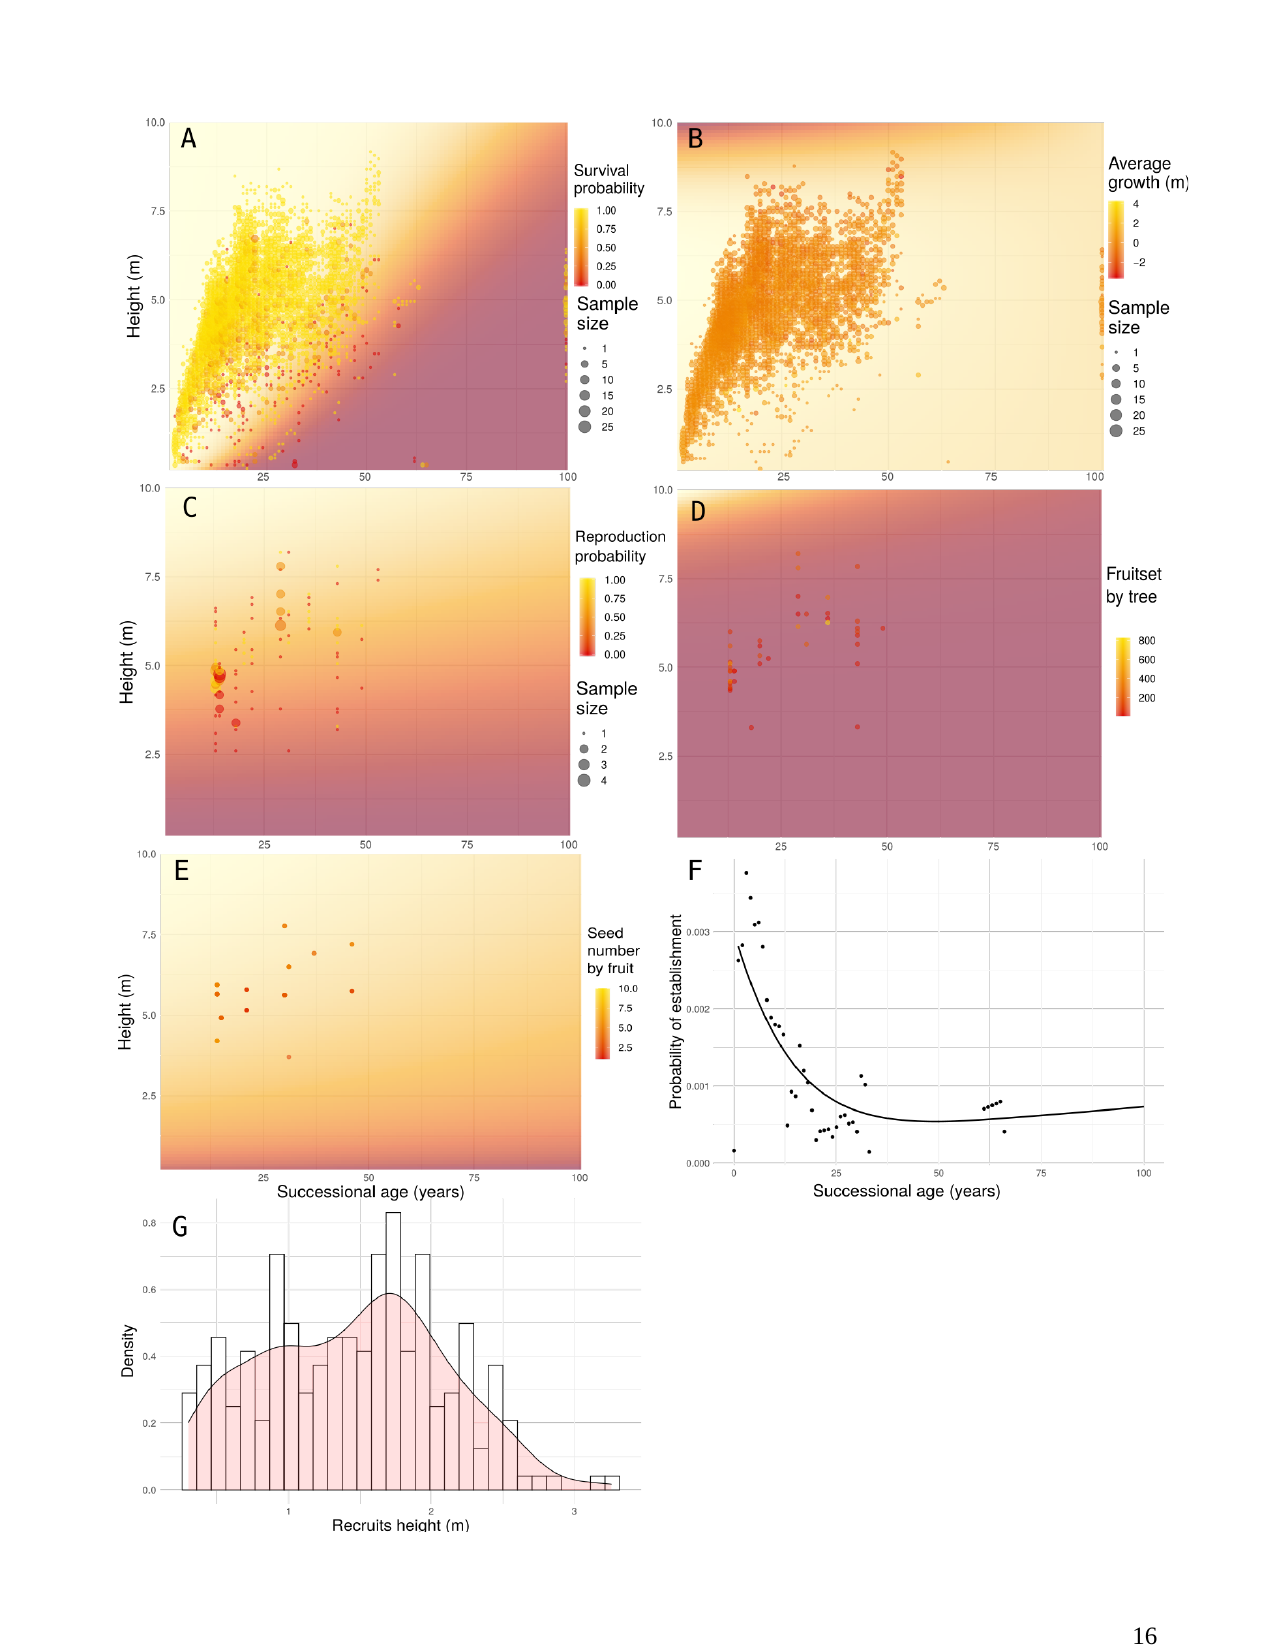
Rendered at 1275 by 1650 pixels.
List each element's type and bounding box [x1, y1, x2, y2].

picture [118, 118, 1189, 1532]
